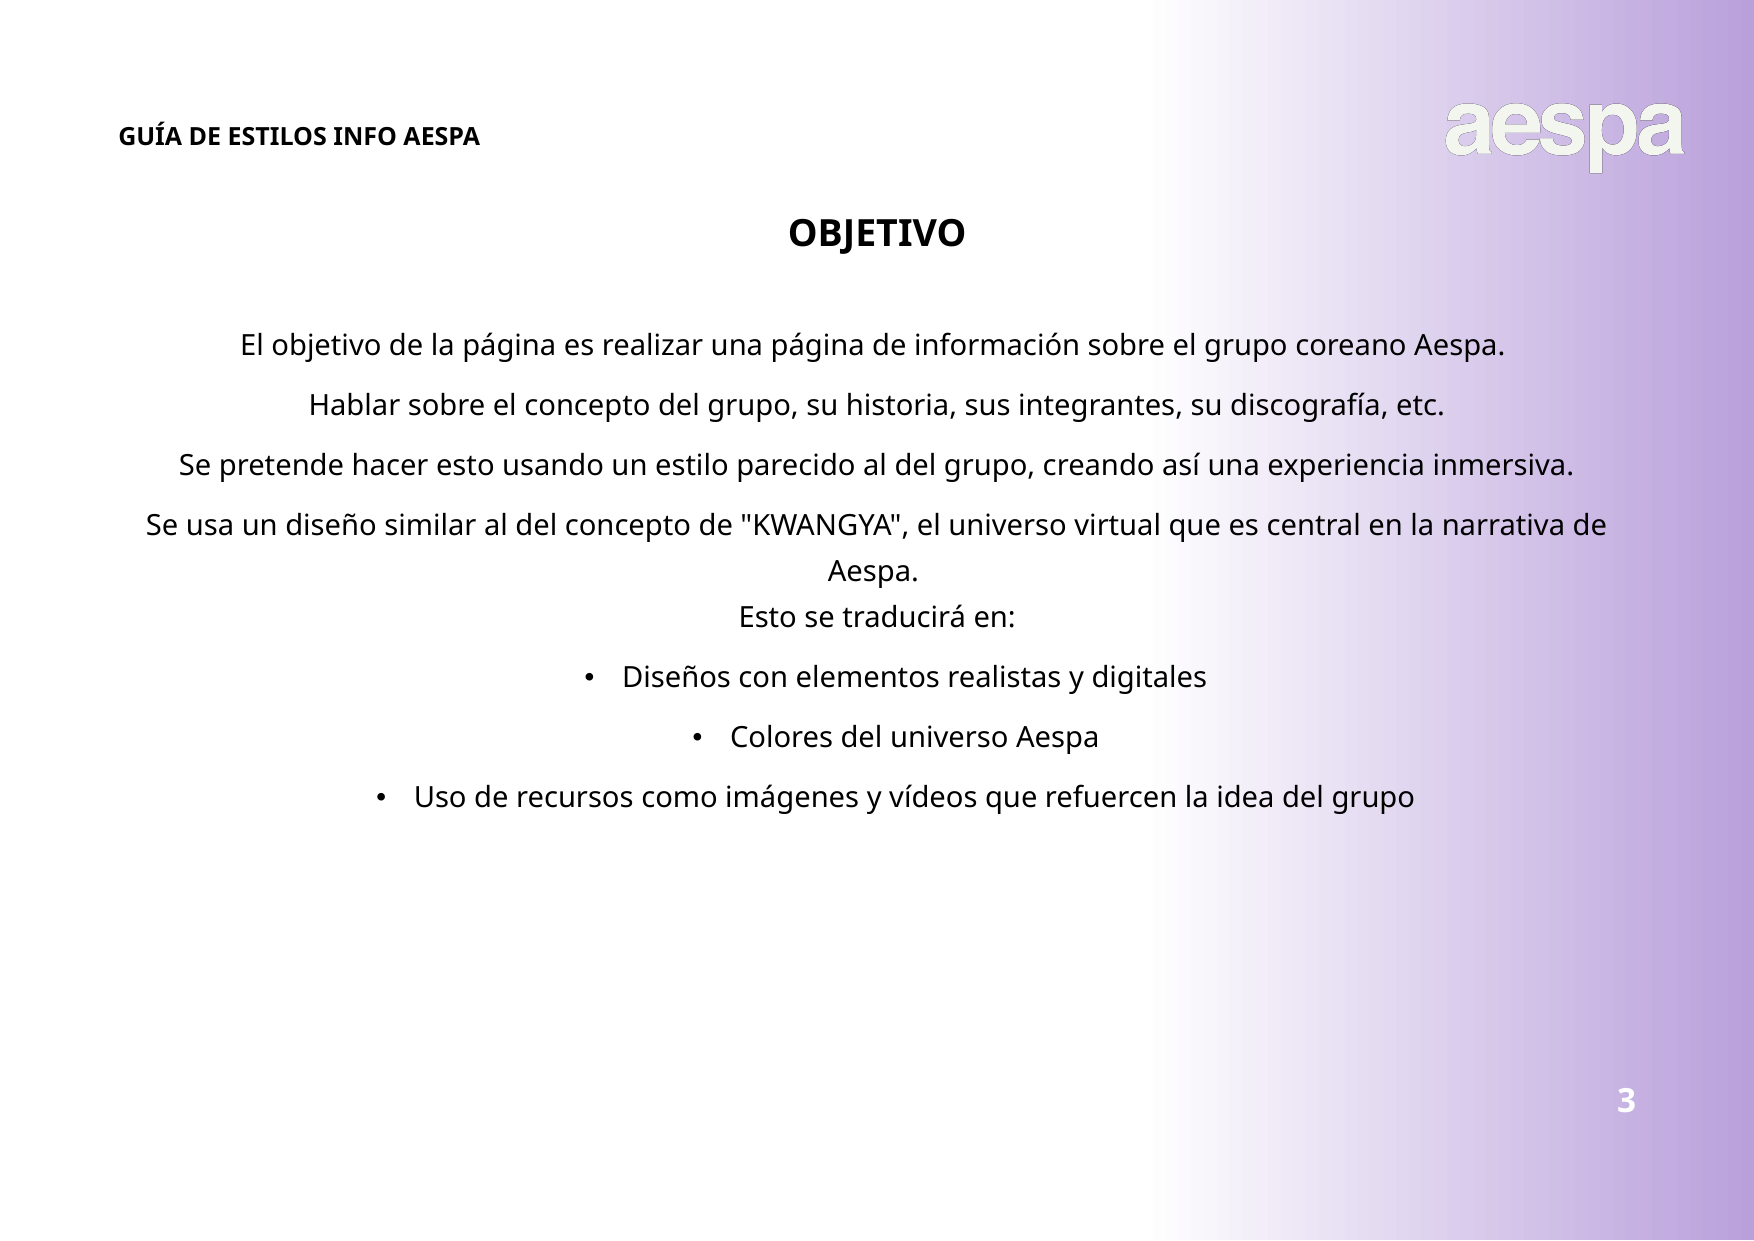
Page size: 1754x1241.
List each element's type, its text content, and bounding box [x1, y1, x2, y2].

text Se usa un diseño similar al del concepto de "KWANGYA", el universo virtual que es central en la narrativa de Aespa. Esto se traducirá en: [118, 504, 1636, 636]
text Hablar sobre el concepto del grupo, su historia, sus integrantes, su discografía, etc. [118, 384, 1636, 424]
text El objetivo de la página es realizar una página de información sobre el grupo coreano Aespa. [118, 324, 1636, 364]
list Uso de recursos como imágenes y vídeos que refuercen la idea del grupo [156, 776, 1636, 816]
list Colores del universo Aespa [156, 716, 1636, 756]
text Se pretende hacer esto usando un estilo parecido al del grupo, creando así una experiencia inmersiva. [118, 444, 1636, 484]
list Diseños con elementos realistas y digitales [156, 656, 1636, 696]
picture [1428, 88, 1703, 187]
subtitle OBJETIVO [118, 207, 1636, 258]
